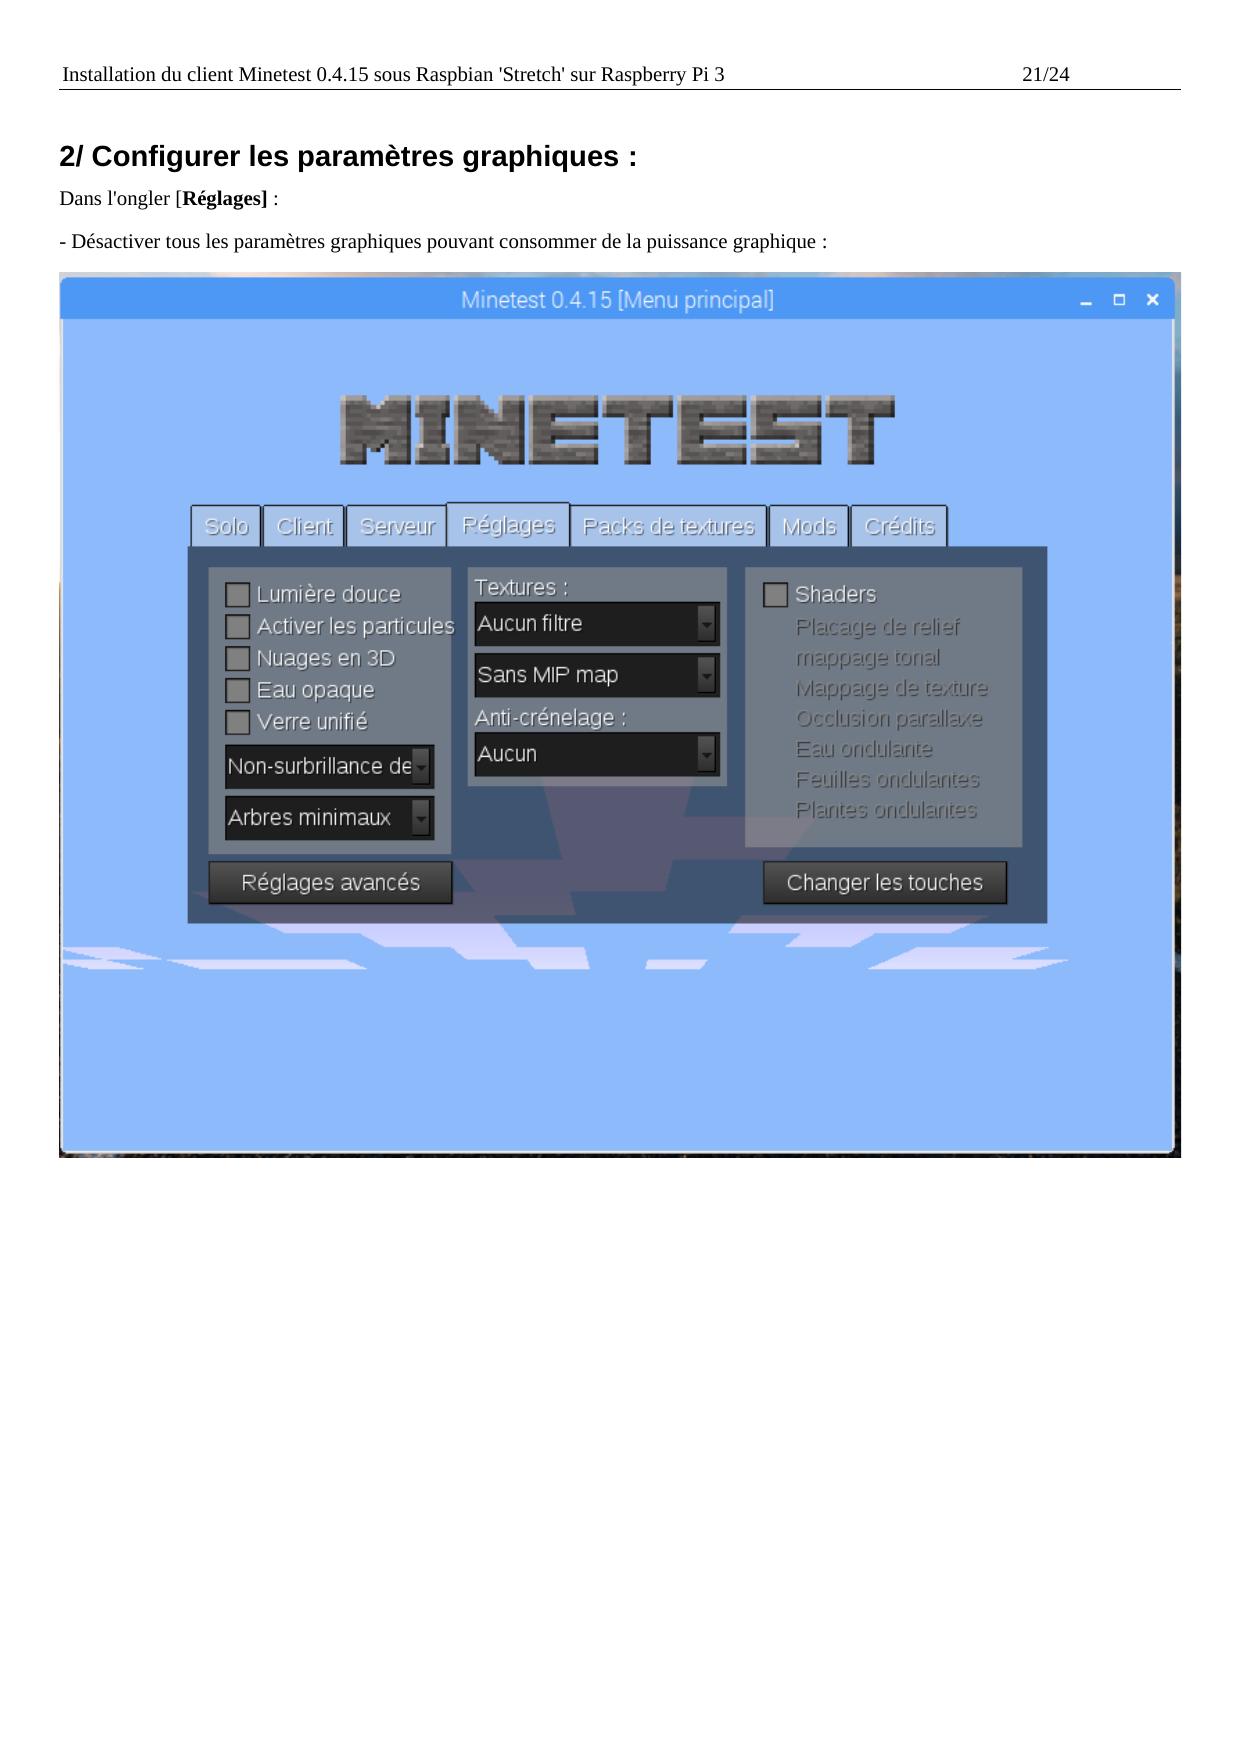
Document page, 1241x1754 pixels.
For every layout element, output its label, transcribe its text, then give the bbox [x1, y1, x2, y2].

picture [59, 272, 1182, 1158]
subtitle 2/ Configurer les paramètres graphiques : [59, 139, 1181, 173]
text Dans l'ongler [Réglages] : [59, 185, 1181, 209]
text - Désactiver tous les paramètres graphiques pouvant consommer de la puissance graphique : [59, 229, 1181, 253]
